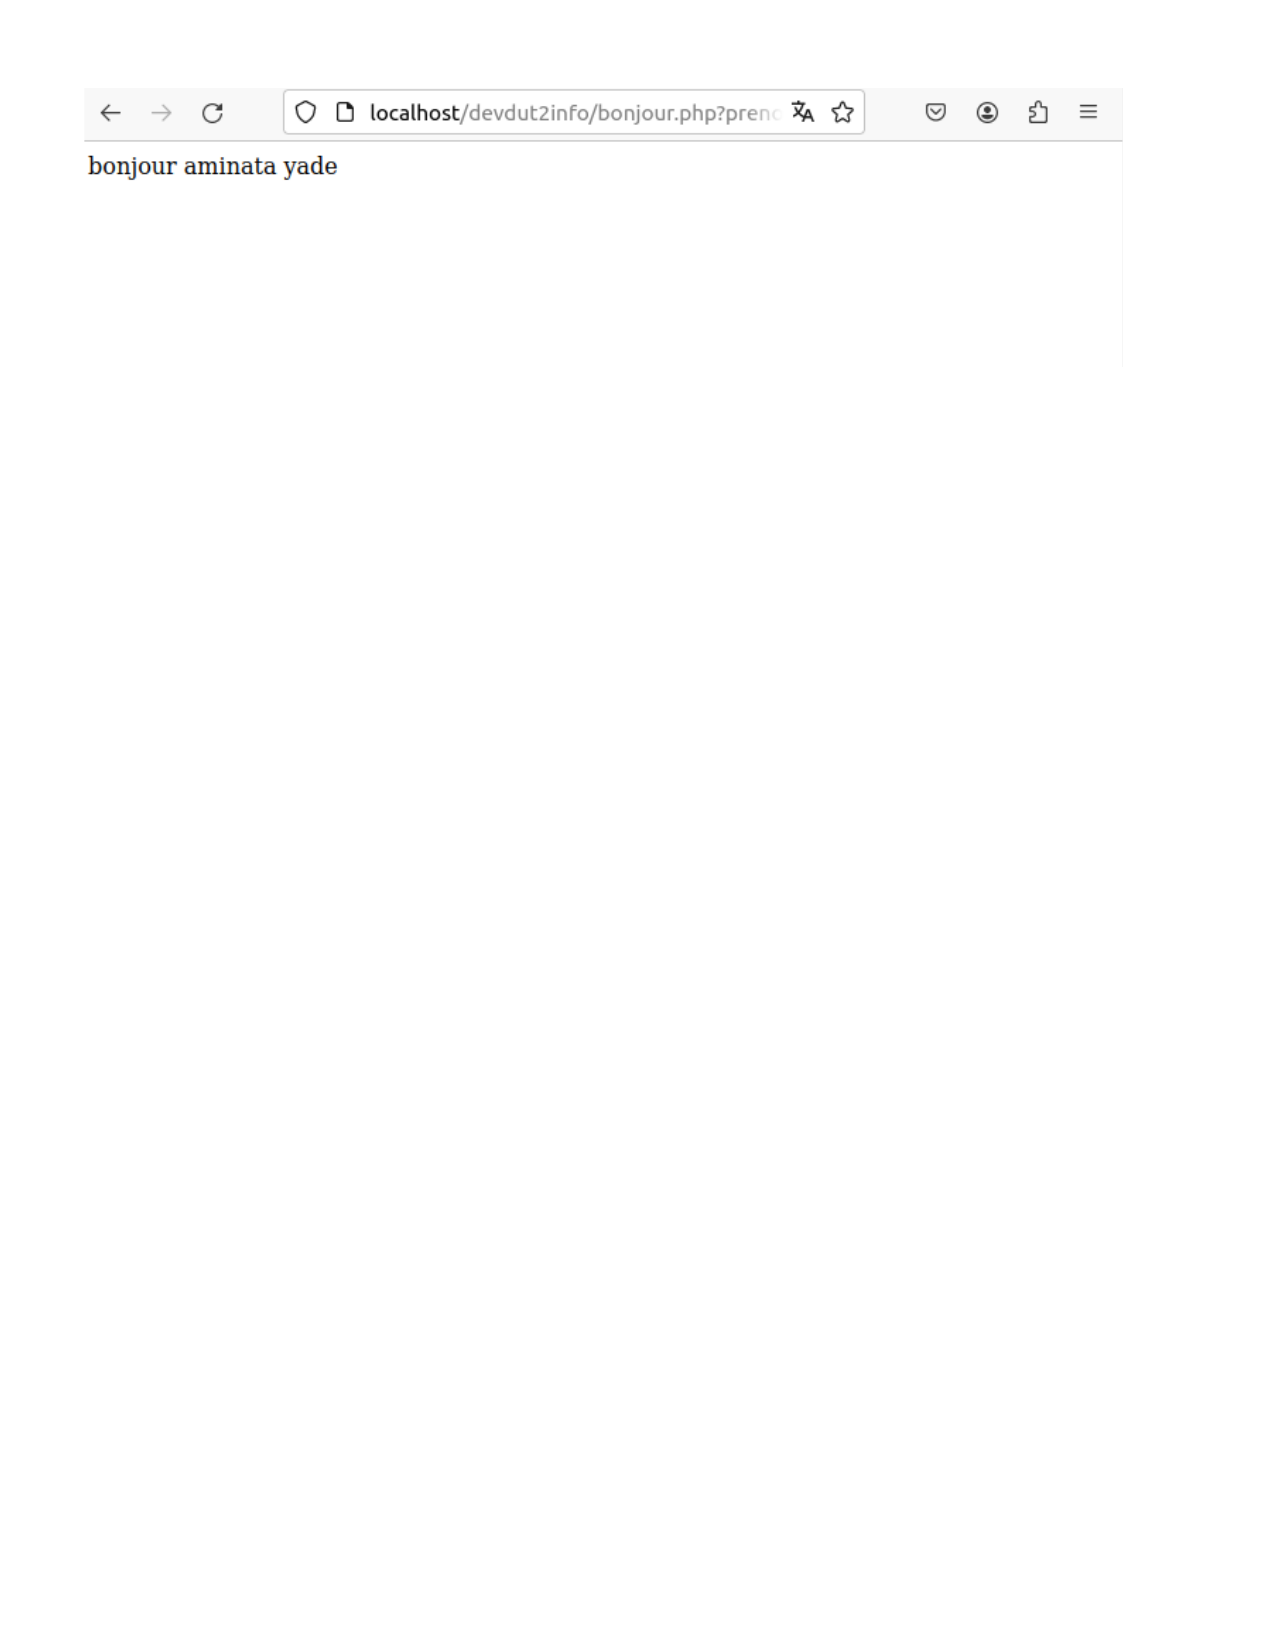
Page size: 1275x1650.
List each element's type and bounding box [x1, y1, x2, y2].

picture [84, 88, 1123, 367]
